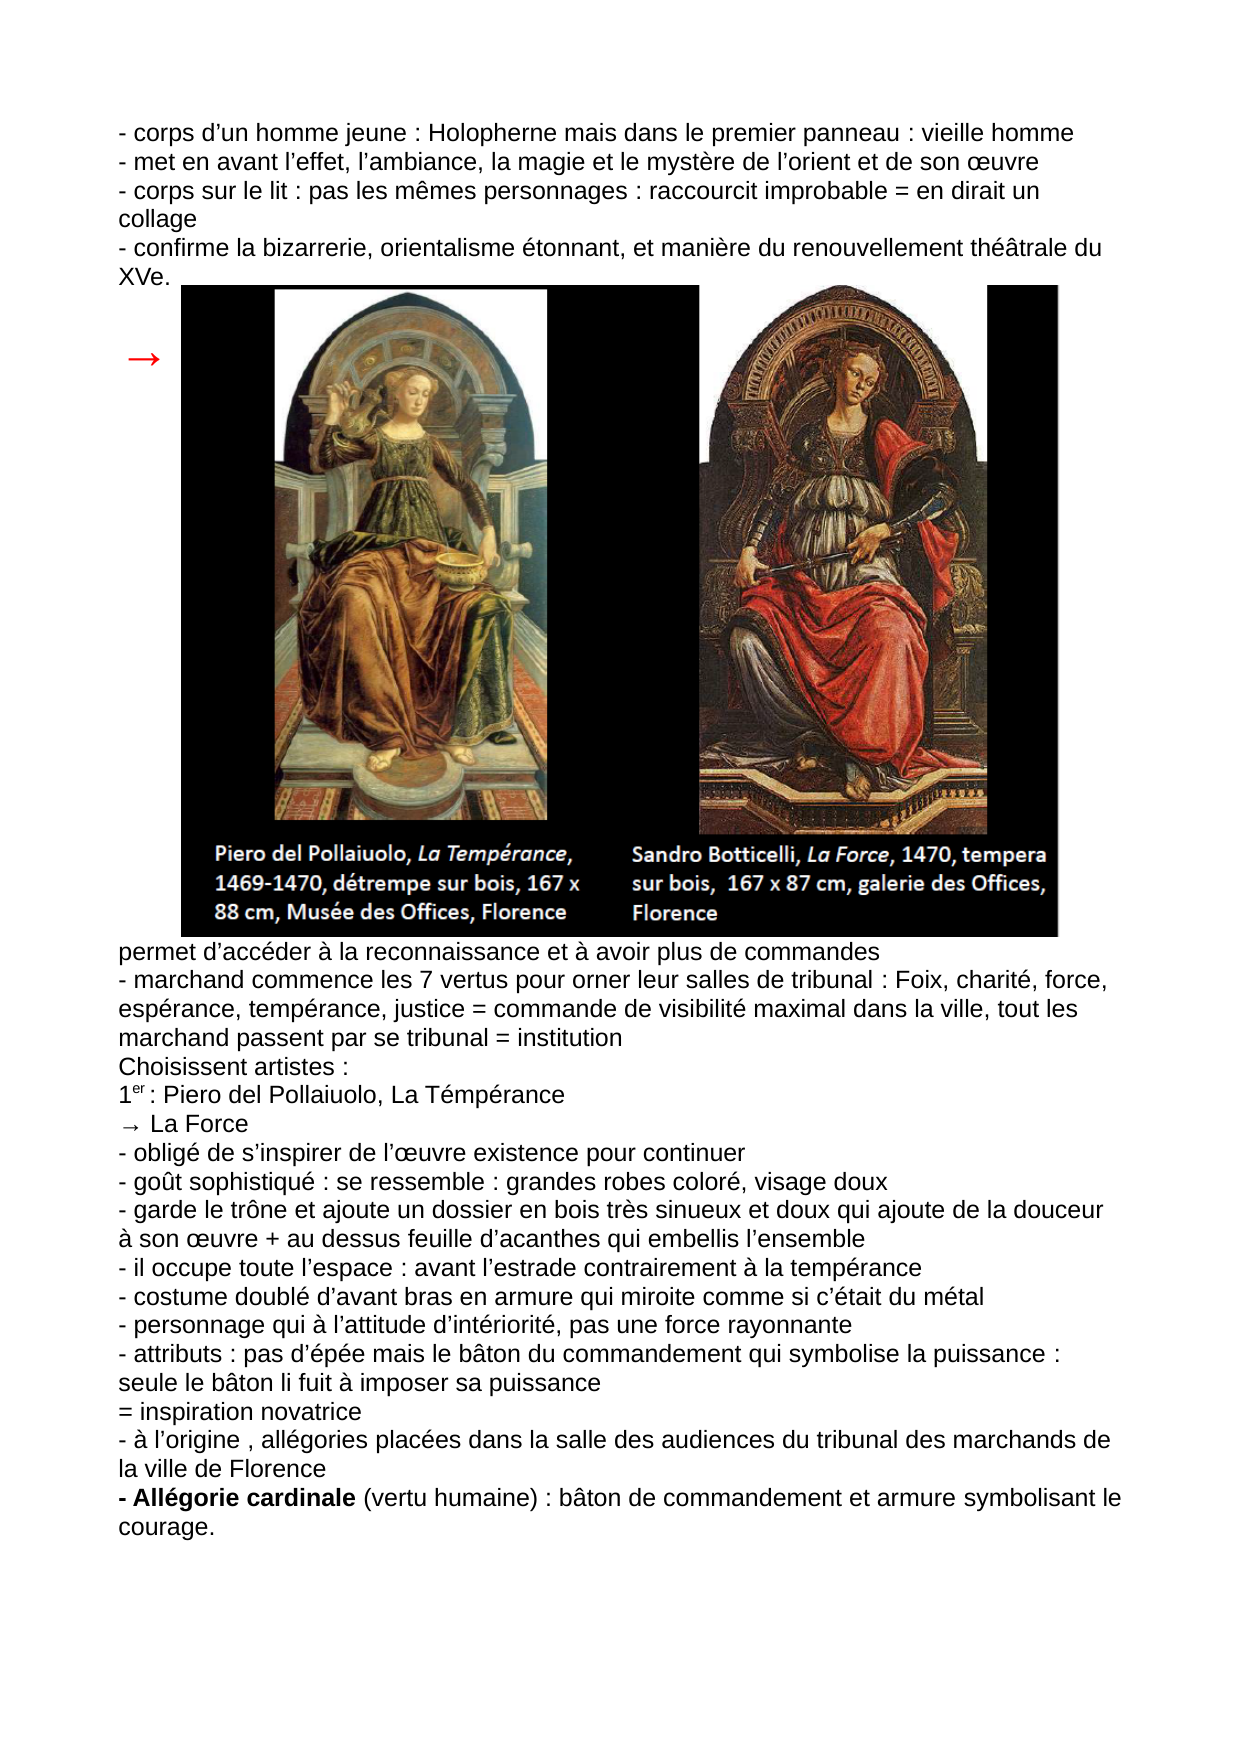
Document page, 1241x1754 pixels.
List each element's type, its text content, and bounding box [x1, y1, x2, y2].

text - met en avant l’effet, l’ambiance, la magie et le mystère de l’orient et de son œuvre [118, 147, 1122, 176]
picture [181, 285, 1060, 937]
text - il occupe toute l’espace : avant l’estrade contrairement à la tempérance [118, 1253, 1122, 1282]
text - goût sophistiqué : se ressemble : grandes robes coloré, visage doux [118, 1167, 1122, 1195]
text → [118, 319, 181, 379]
text - personnage qui à l’attitude d’intériorité, pas une force rayonnante [118, 1310, 1122, 1339]
text - corps d’un homme jeune : Holopherne mais dans le premier panneau : vieille homme [118, 118, 1122, 147]
text permet d’accéder à la reconnaissance et à avoir plus de commandes [118, 379, 1122, 965]
text = inspiration novatrice [118, 1397, 1122, 1425]
text - confirme la bizarrerie, orientalisme étonnant, et manière du renouvellement théâtrale du XVe. [118, 233, 1122, 291]
text → La Force [118, 1109, 1122, 1138]
text - Allégorie cardinale (vertu humaine) : bâton de commandement et armure symbolisant le courage. [118, 1483, 1122, 1540]
text - obligé de s’inspirer de l’œuvre existence pour continuer [118, 1138, 1122, 1167]
text - attributs : pas d’épée mais le bâton du commandement qui symbolise la puissance : seule le bâton li fuit à imposer sa puissance [118, 1339, 1122, 1397]
text 1er : Piero del Pollaiuolo, La Témpérance [118, 1080, 1122, 1109]
text - corps sur le lit : pas les mêmes personnages : raccourcit improbable = en dirait un collage [118, 176, 1122, 233]
text [1060, 319, 1122, 379]
text Choisissent artistes : [118, 1052, 1122, 1080]
text - marchand commence les 7 vertus pour orner leur salles de tribunal : Foix, charité, force, espérance, tempérance, justice = commande de visibilité maximal dans la ville, tout les marchand passent par se tribunal = institution [118, 965, 1122, 1052]
text - costume doublé d’avant bras en armure qui miroite comme si c’était du métal [118, 1282, 1122, 1310]
text - à l’origine , allégories placées dans la salle des audiences du tribunal des marchands de la ville de Florence [118, 1425, 1122, 1483]
text - garde le trône et ajoute un dossier en bois très sinueux et doux qui ajoute de la douceur à son œuvre + au dessus feuille d’acanthes qui embellis l’ensemble [118, 1195, 1122, 1253]
